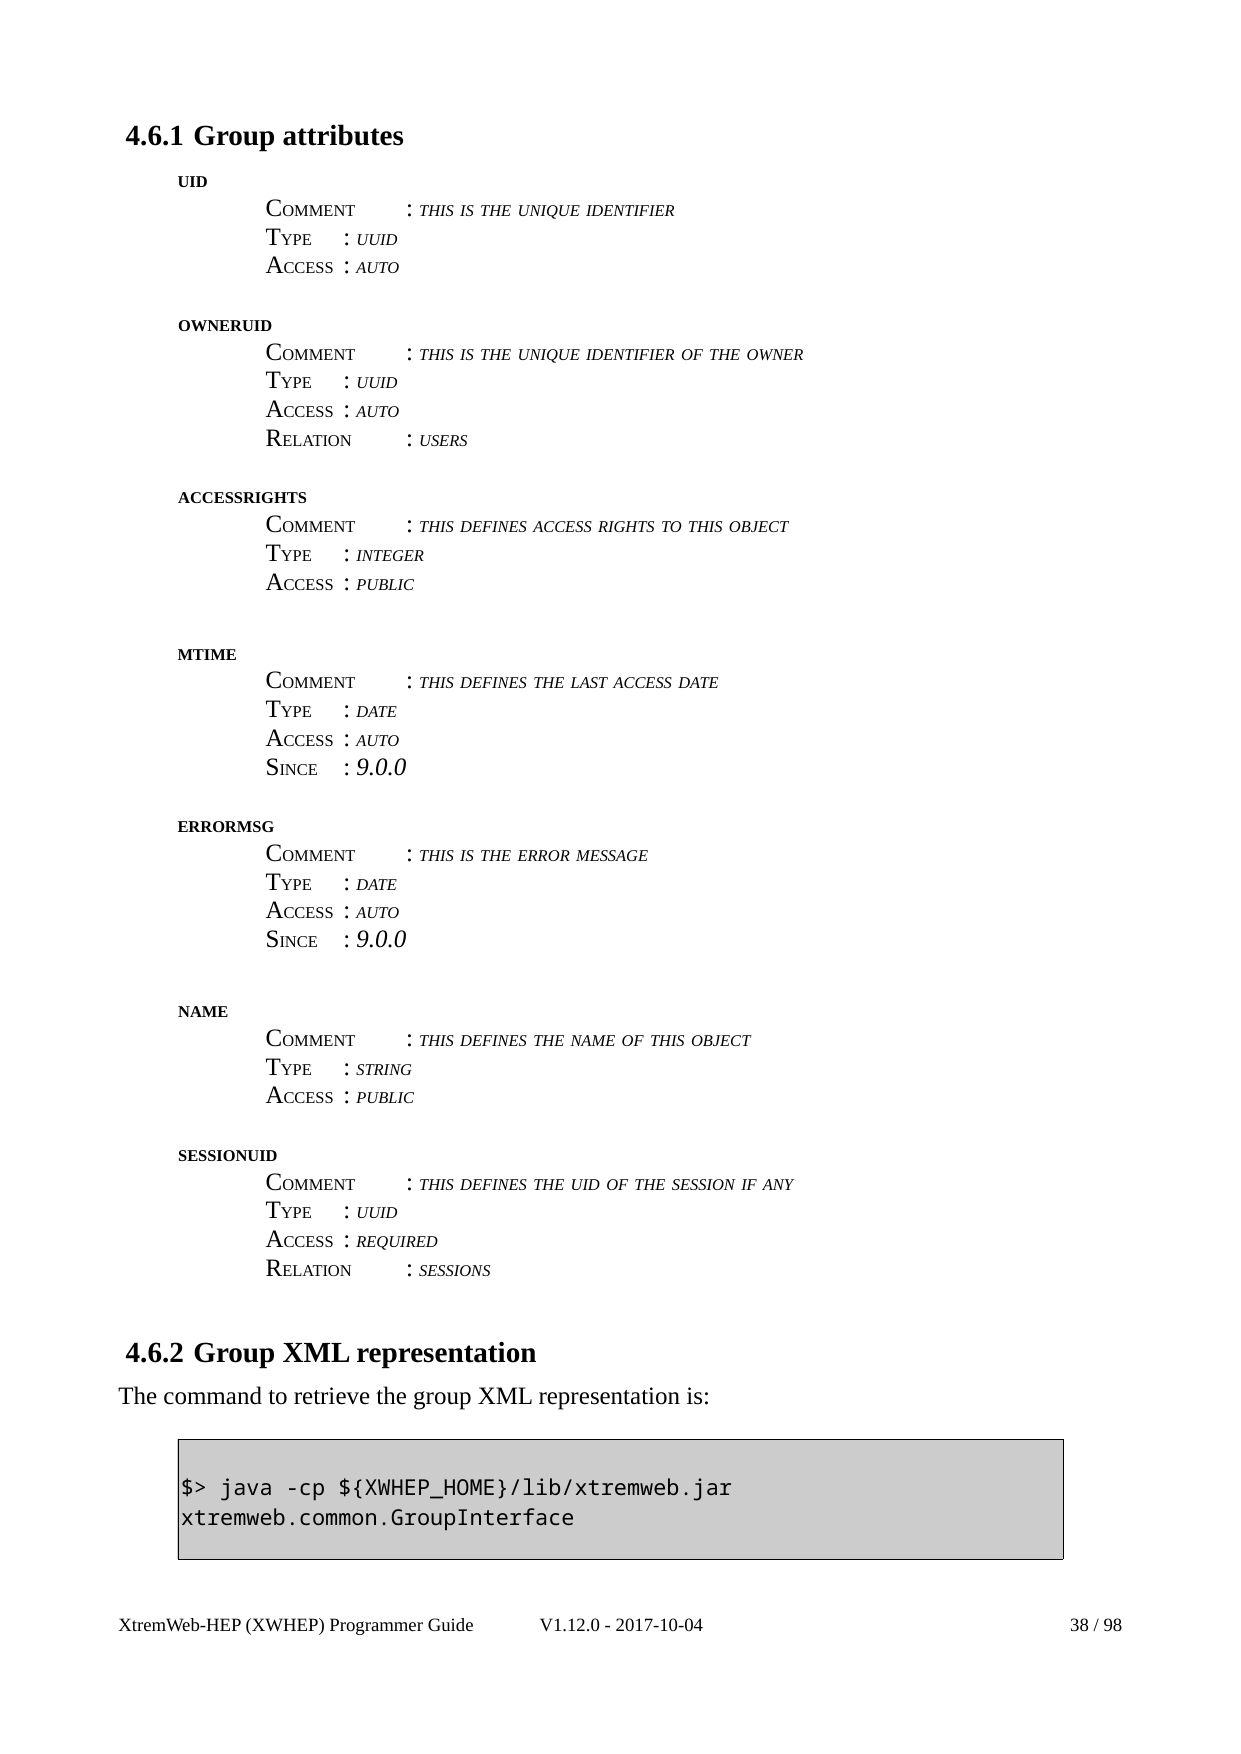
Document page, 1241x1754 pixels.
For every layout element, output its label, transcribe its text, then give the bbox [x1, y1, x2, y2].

text Type : string [265, 1052, 1122, 1080]
text Type : uuid [265, 222, 1122, 250]
text Comment : this is the unique identifier of the owner [265, 337, 1122, 365]
text owneruid [178, 308, 1122, 337]
text accessrights [178, 480, 1122, 509]
text name [178, 994, 1122, 1023]
text errormsg [177, 809, 1122, 838]
text Relation : sessions [265, 1253, 1122, 1282]
text Comment : this is the error message [265, 838, 1122, 867]
text Access : auto [265, 723, 1122, 752]
text Type : uuid [265, 365, 1122, 394]
text Type : date [265, 867, 1122, 895]
subtitle Group attributes [118, 118, 1122, 152]
text Comment : this defines access rights to this object [265, 509, 1122, 538]
text Since : 9.0.0 [265, 752, 1122, 780]
text Access : auto [265, 895, 1122, 924]
text Comment : this is the unique identifier [265, 193, 1122, 222]
text sessionuid [178, 1138, 1122, 1167]
text Access : required [265, 1224, 1122, 1253]
text Type : uuid [265, 1195, 1122, 1224]
text Comment : this defines the last access date [265, 665, 1122, 694]
text Type : integer [265, 538, 1122, 567]
text Relation : users [265, 423, 1122, 452]
text $> java -cp ${XWHEP_HOME}/lib/xtremweb.jar xtremweb.common.GroupInterface [179, 1469, 1063, 1528]
text Access : public [265, 567, 1122, 595]
text Type : date [265, 694, 1122, 723]
text Since : 9.0.0 [265, 924, 1122, 953]
text mtime [177, 637, 1122, 665]
text The command to retrieve the group XML representation is: [118, 1381, 1122, 1410]
text uid [177, 164, 1122, 193]
text Access : auto [265, 250, 1122, 279]
text Comment : this defines the uid of the session if any [265, 1167, 1122, 1195]
text Comment : this defines the name of this object [265, 1023, 1122, 1052]
subtitle Group XML representation [118, 1335, 1122, 1369]
text Access : public [265, 1080, 1122, 1109]
text Access : auto [265, 394, 1122, 423]
